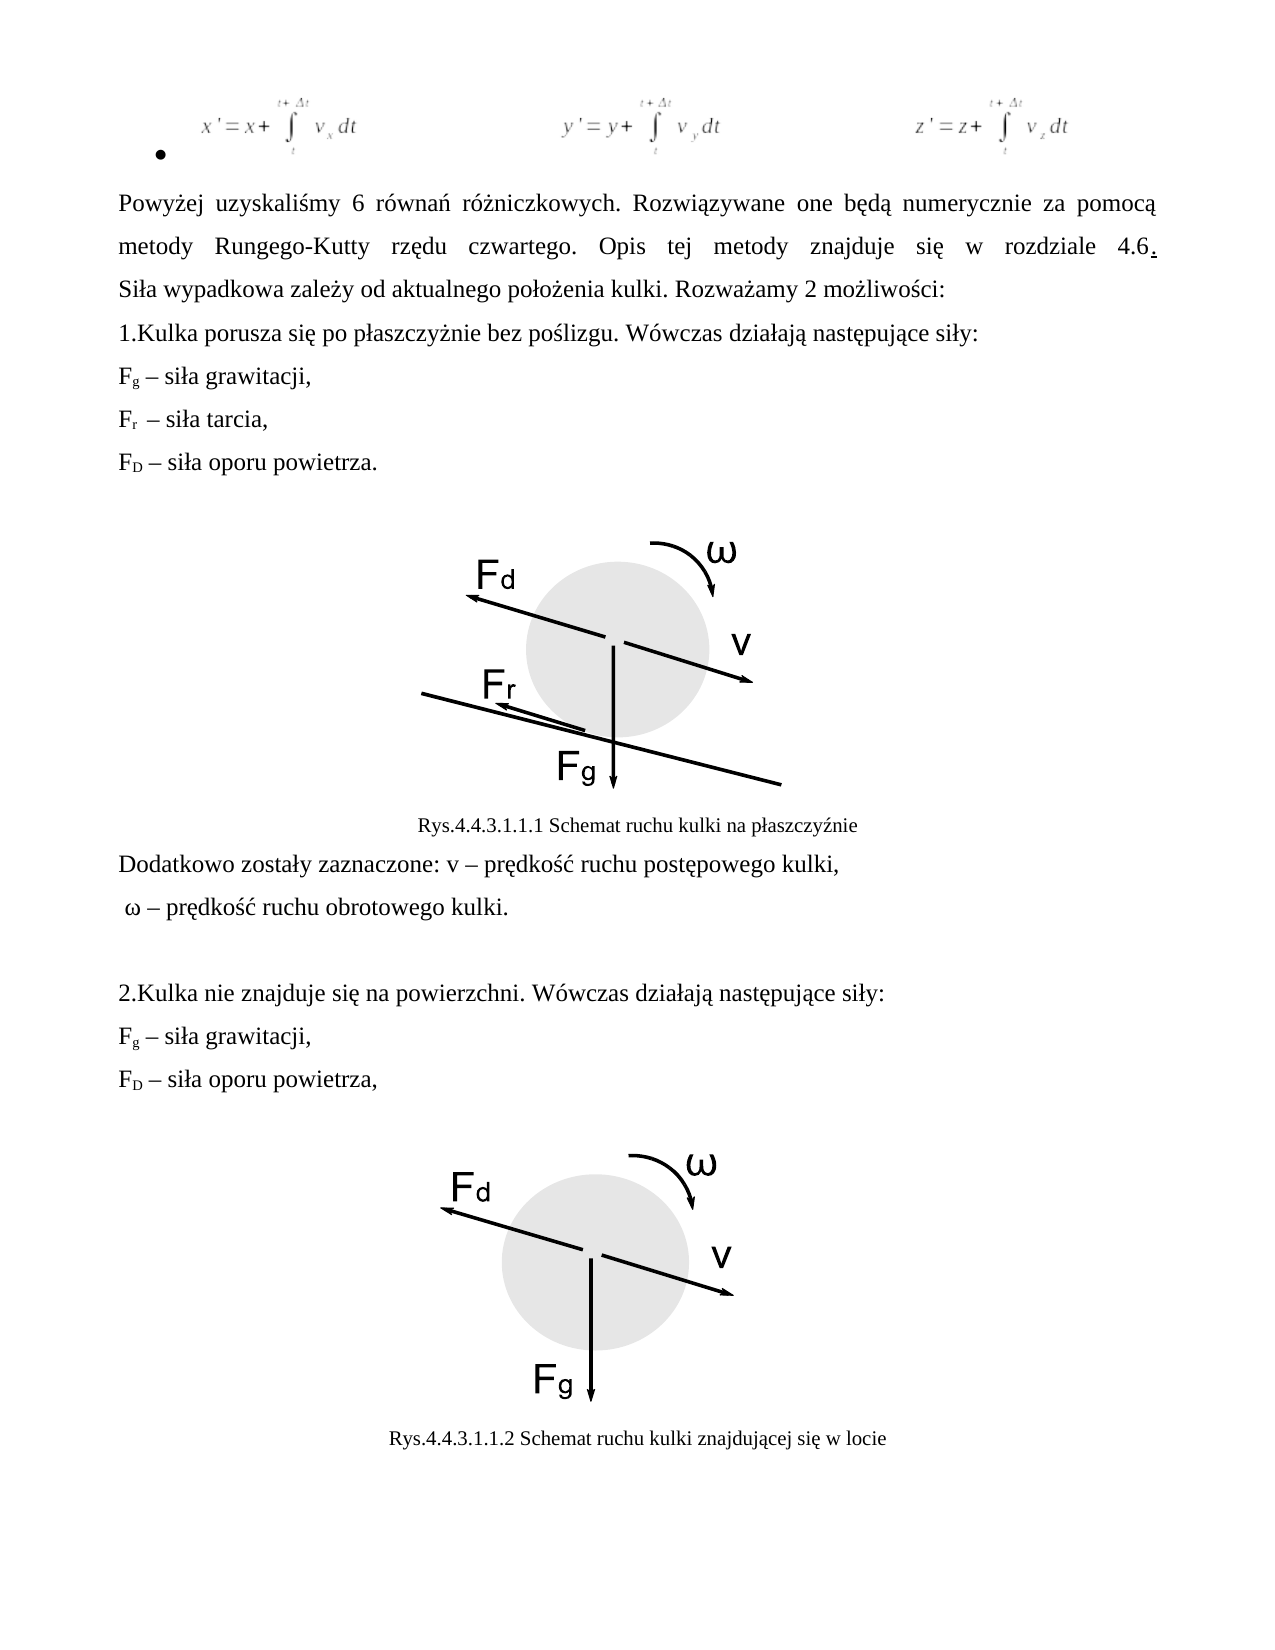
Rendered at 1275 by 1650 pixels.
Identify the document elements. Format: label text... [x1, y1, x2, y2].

text Powyżej uzyskaliśmy 6 równań różniczkowych. Rozwiązywane one będą numerycznie za pomocą metody Rungego-Kutty rzędu czwartego. Opis tej metody znajduje się w rozdziale 4.6. Siła wypadkowa zależy od aktualnego położenia kulki. Rozważamy 2 możliwości: [118, 188, 1157, 303]
text Fg – siła grawitacji, FD – siła oporu powietrza, [118, 1021, 1157, 1093]
text 2.Kulka nie znajduje się na powierzchni. Wówczas działają następujące siły: [118, 978, 1157, 1007]
text Dodatkowo zostały zaznaczone: v – prędkość ruchu postępowego kulki, ω – prędkość ruchu obrotowego kulki. [118, 849, 1157, 921]
text 1.Kulka porusza się po płaszczyżnie bez poślizgu. Wówczas działają następujące siły: Fg – siła grawitacji, Fr – siła tarcia, FD – siła oporu powietrza. [118, 318, 1157, 476]
text Rys.4.4.3.1.1.2 Schemat ruchu kulki znajdującej się w locie [118, 1151, 1157, 1450]
text Rys.4.4.3.1.1.1 Schemat ruchu kulki na płaszczyźnie [118, 533, 1157, 837]
